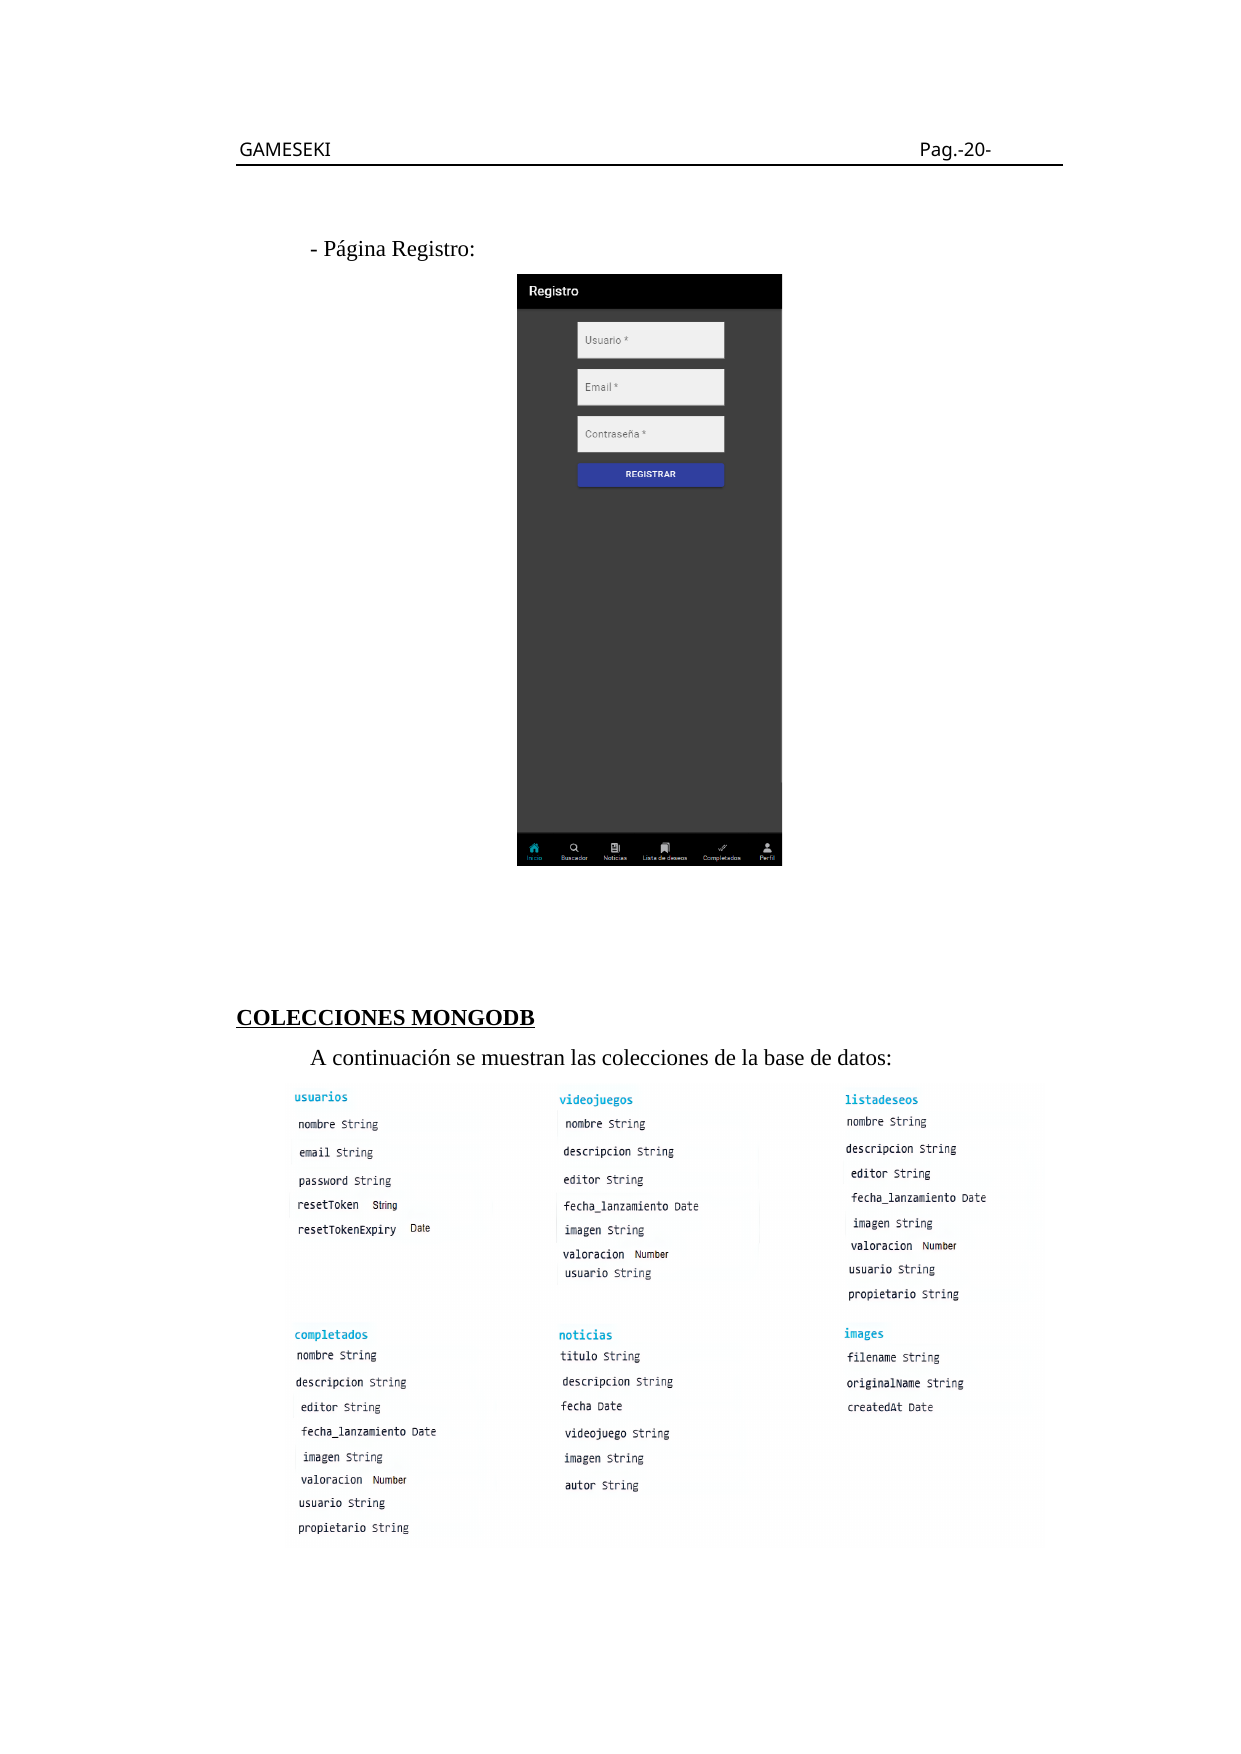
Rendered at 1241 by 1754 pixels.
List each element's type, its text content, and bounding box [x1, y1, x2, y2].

text A continuación se muestran las colecciones de la base de datos: [236, 1044, 1063, 1070]
text COLECCIONES MONGODB [236, 1004, 1063, 1031]
picture [517, 274, 783, 866]
text - Página Registro: [236, 235, 1063, 261]
picture [284, 1083, 1045, 1548]
